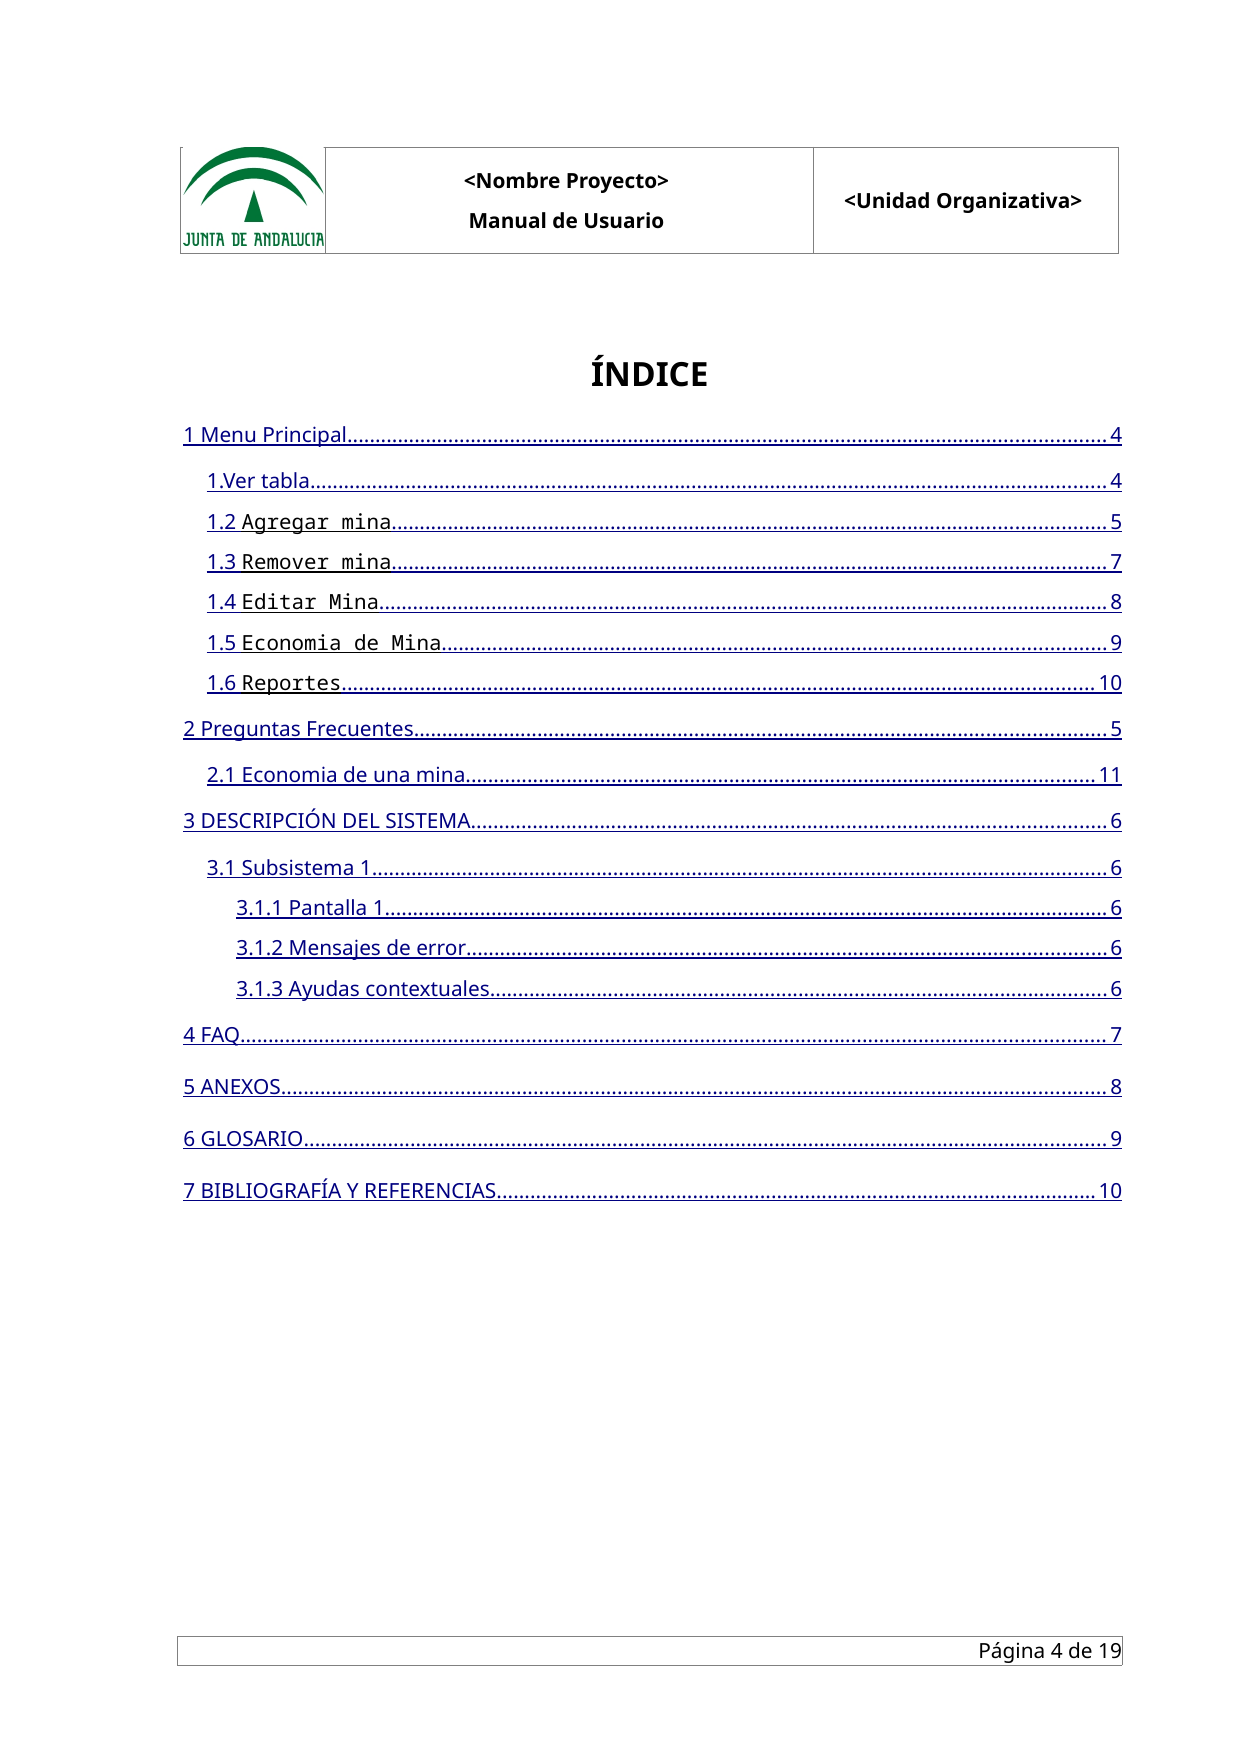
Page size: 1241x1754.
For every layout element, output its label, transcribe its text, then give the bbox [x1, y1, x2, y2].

text 2.1 Economia de una mina 11 [207, 760, 1122, 784]
text 1.3 Remover mina 7 [207, 547, 1122, 571]
text 2 Preguntas Frecuentes 5 [183, 714, 1122, 738]
text 1 Menu Principal 4 [183, 420, 1122, 444]
text 1.4 Editar Mina 8 [207, 587, 1122, 612]
text 1.2 Agregar mina 5 [207, 507, 1122, 531]
text 1.5 Economia de Mina 9 [207, 628, 1122, 652]
text 4 FAQ 7 [183, 1020, 1122, 1044]
text 1.6 Reportes 10 [207, 668, 1122, 692]
text 3 DESCRIPCIÓN DEL SISTEMA 6 [183, 807, 1122, 831]
text 3.1 Subsistema 1 6 [207, 853, 1122, 877]
text 5 ANEXOS 8 [183, 1072, 1122, 1096]
text 7 BIBLIOGRAFÍA Y REFERENCIAS 10 [183, 1176, 1122, 1200]
text 3.1.1 Pantalla 1 6 [236, 893, 1122, 917]
text 3.1.2 Mensajes de error 6 [236, 933, 1122, 957]
text 3.1.3 Ayudas contextuales 6 [236, 974, 1122, 998]
text 6 GLOSARIO 9 [183, 1124, 1122, 1148]
text 1.Ver tabla 4 [207, 467, 1122, 491]
subtitle ÍNDICE [177, 351, 1122, 396]
